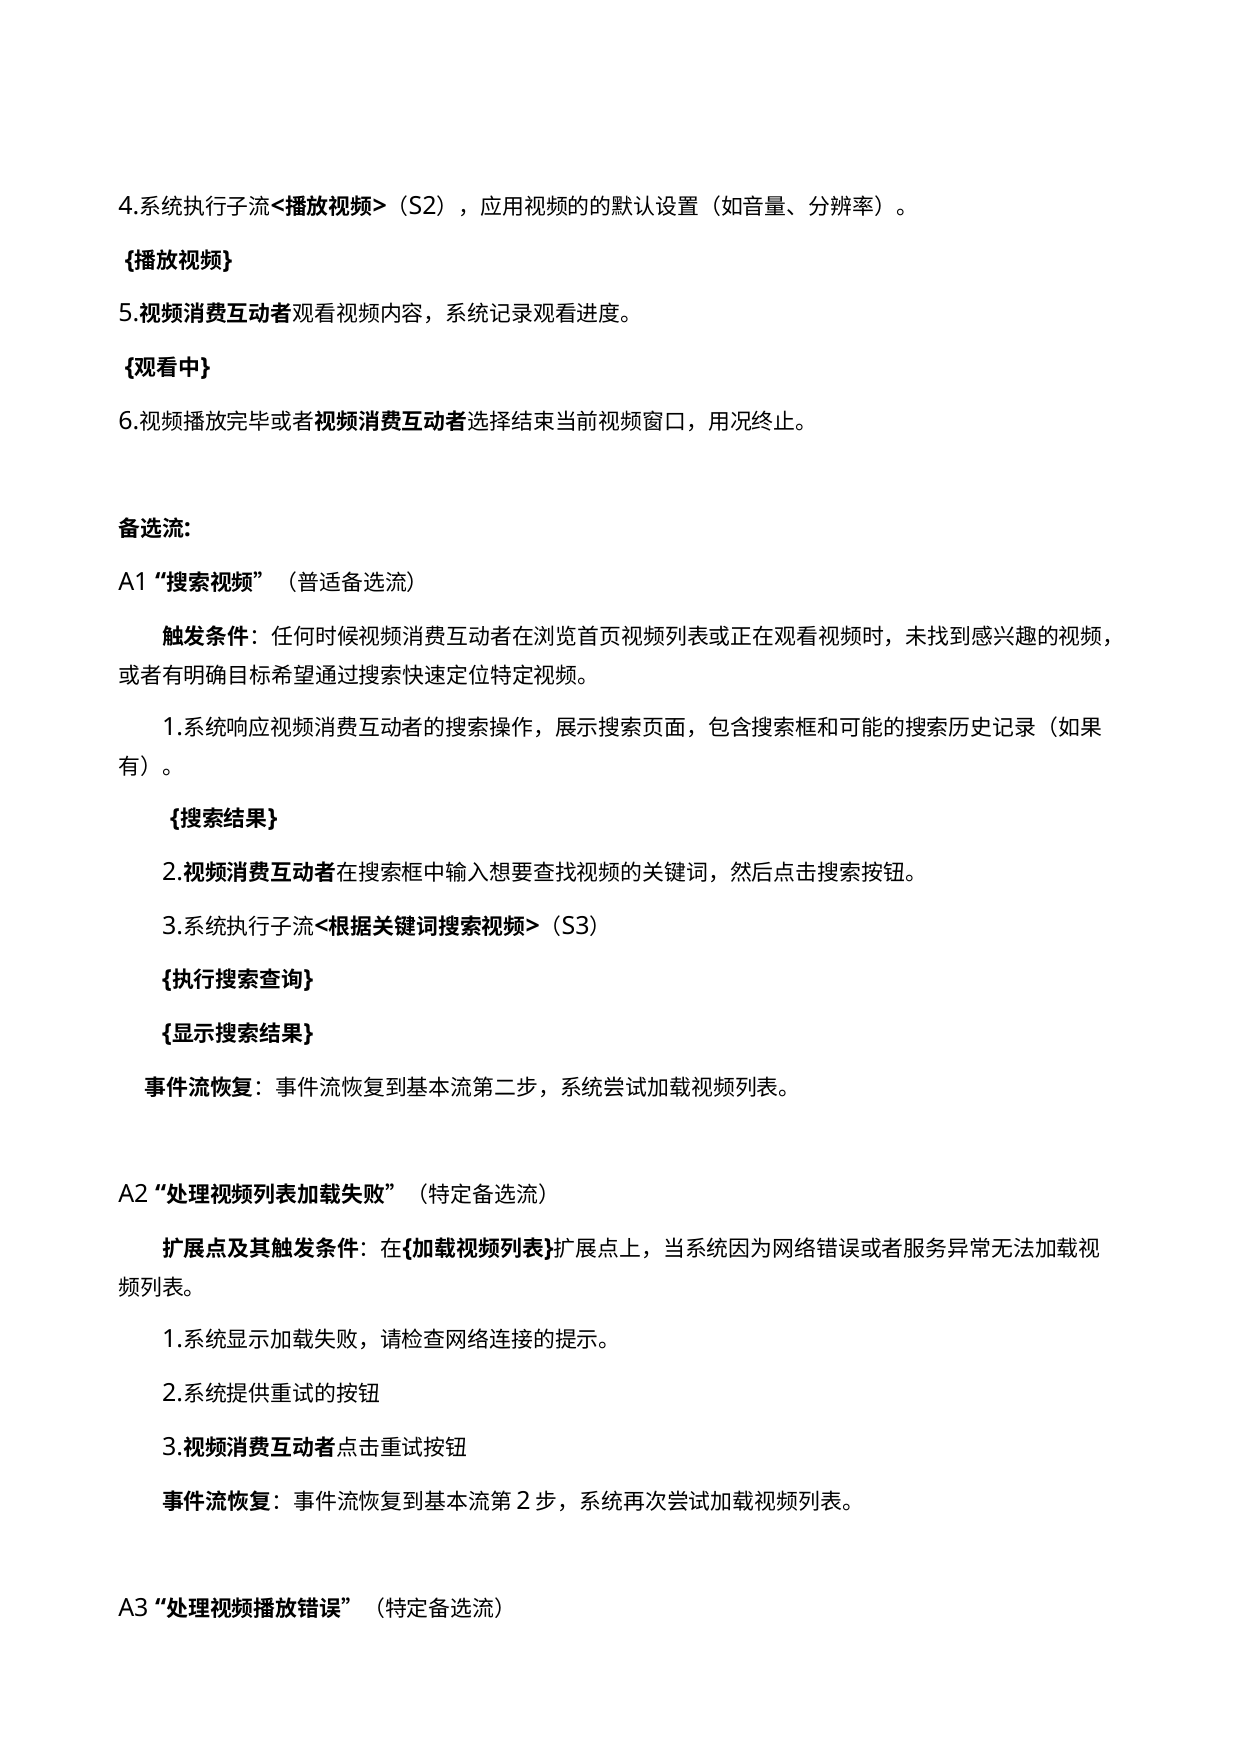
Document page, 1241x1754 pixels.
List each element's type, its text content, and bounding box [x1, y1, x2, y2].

text {搜索结果} [118, 800, 1122, 834]
text 1.系统响应视频消费互动者的搜索操作，展示搜索页面，包含搜索框和可能的搜索历史记录（如果有）。 [118, 709, 1122, 781]
text 3.视频消费互动者点击重试按钮 [118, 1428, 1122, 1463]
text 2.视频消费互动者在搜索框中输入想要查找视频的关键词，然后点击搜索按钮。 [118, 854, 1122, 888]
text 扩展点及其触发条件：在{加载视频列表}扩展点上，当系统因为网络错误或者服务异常无法加载视频列表。 [118, 1230, 1122, 1302]
text 触发条件：任何时候视频消费互动者在浏览首页视频列表或正在观看视频时，未找到感兴趣的视频，或者有明确目标希望通过搜索快速定位特定视频。 [118, 618, 1122, 689]
text A1 “搜索视频”（普适备选流） [118, 564, 1122, 598]
text 3.系统执行子流<根据关键词搜索视频>（S3） [118, 907, 1122, 941]
text {播放视频} [118, 241, 1122, 275]
text A3 “处理视频播放错误”（特定备选流） [118, 1590, 1122, 1624]
text 备选流: [118, 510, 1122, 544]
text 事件流恢复：事件流恢复到基本流第2步，系统再次尝试加载视频列表。 [118, 1482, 1122, 1516]
text 2.系统提供重试的按钮 [118, 1375, 1122, 1409]
text {观看中} [118, 349, 1122, 383]
text 6.视频播放完毕或者视频消费互动者选择结束当前视频窗口，用况终止。 [118, 403, 1122, 437]
text {执行搜索查询} [118, 961, 1122, 995]
text 5.视频消费互动者观看视频内容，系统记录观看进度。 [118, 295, 1122, 329]
text 4.系统执行子流<播放视频>（S2），应用视频的的默认设置（如音量、分辨率）。 [118, 188, 1122, 222]
text A2 “处理视频列表加载失败”（特定备选流） [118, 1176, 1122, 1210]
text 1.系统显示加载失败，请检查网络连接的提示。 [118, 1321, 1122, 1355]
text 事件流恢复：事件流恢复到基本流第二步，系统尝试加载视频列表。 [118, 1069, 1122, 1103]
text {显示搜索结果} [118, 1015, 1122, 1049]
